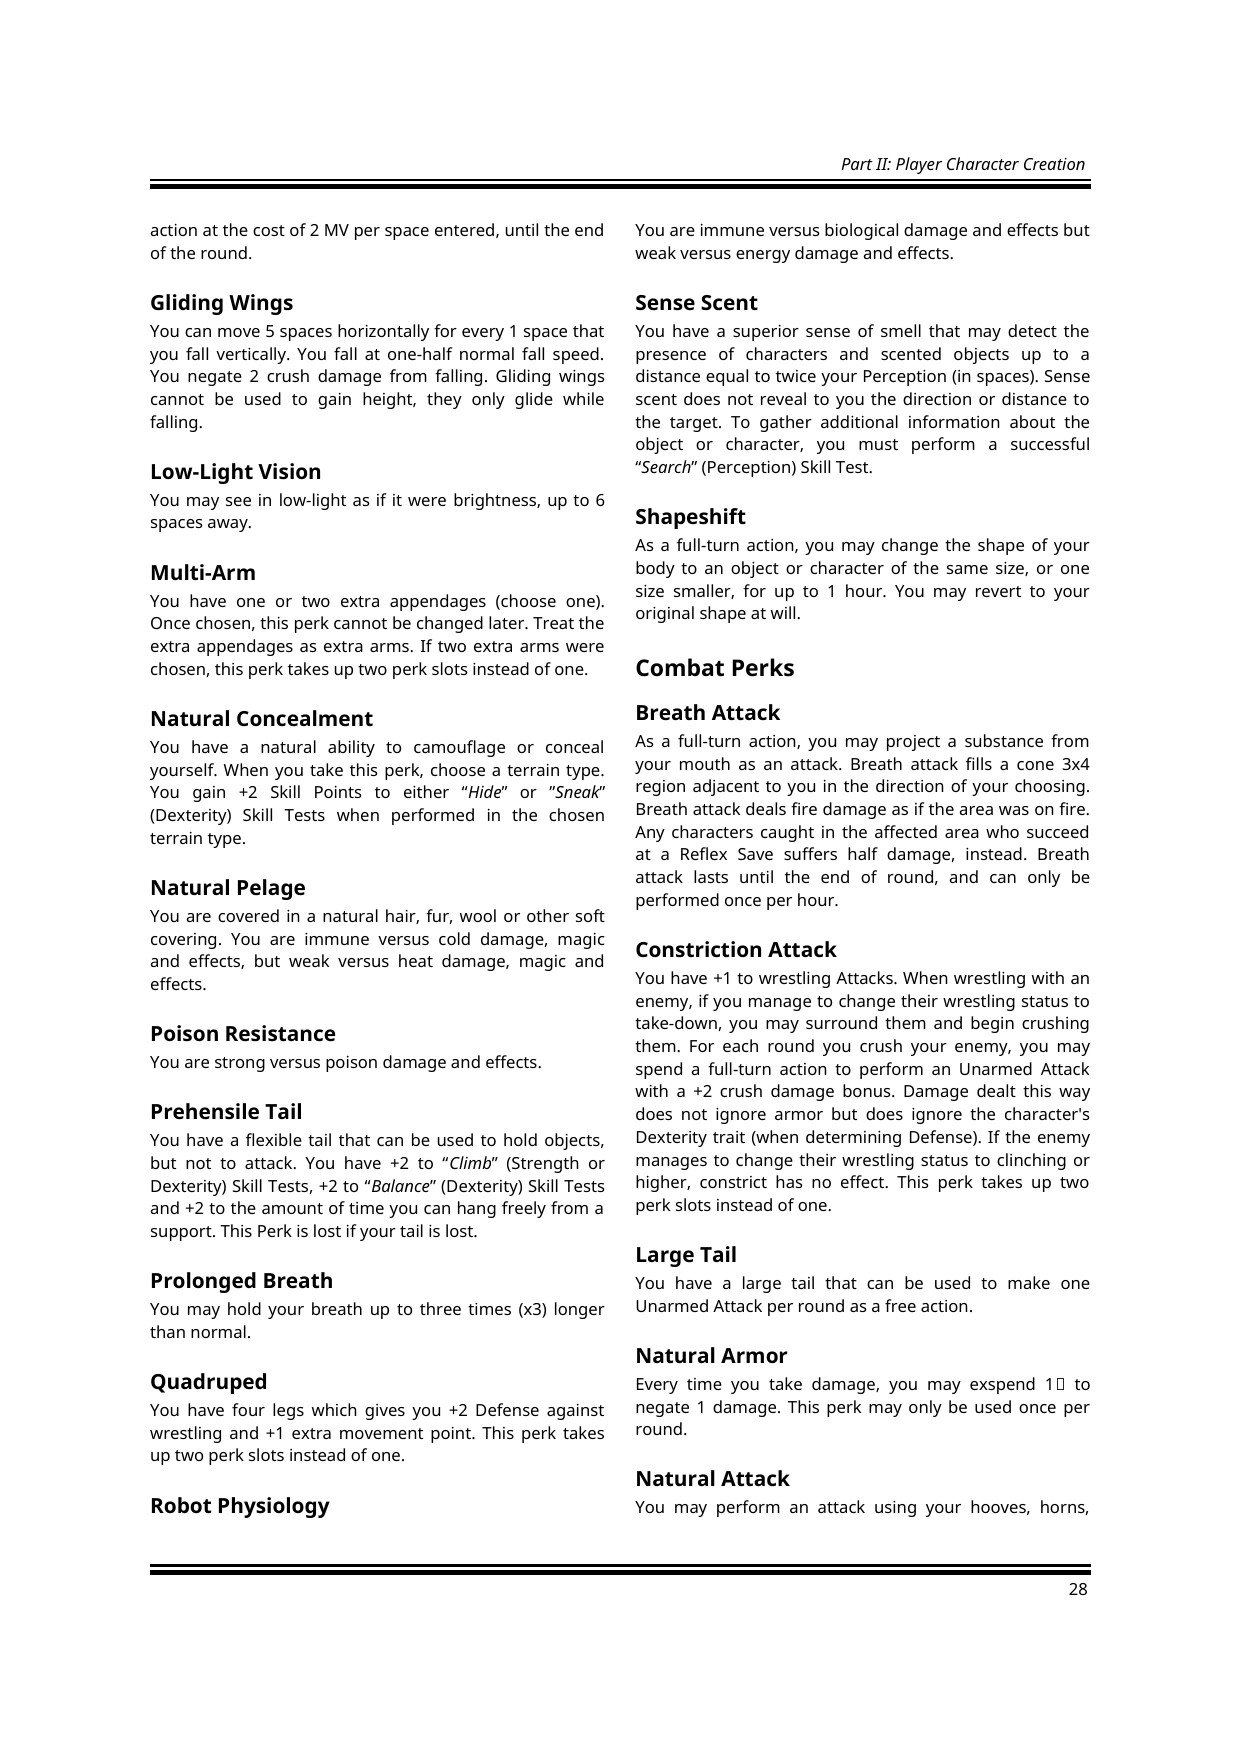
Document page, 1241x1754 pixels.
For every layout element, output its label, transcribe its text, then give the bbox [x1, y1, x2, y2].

text Prolonged Breath [150, 1266, 605, 1295]
text Robot Physiology [150, 1491, 605, 1519]
text Every time you take damage, you may exspend 1 to negate 1 damage. This perk may only be used once per round. [635, 1372, 1091, 1441]
text Shapeshift [635, 502, 1091, 531]
text action at the cost of 2 MV per space entered, until the end of the round. [150, 219, 605, 264]
text You have a natural ability to camouflage or conceal yourself. When you take this perk, choose a terrain type. You gain +2 Skill Points to either “Hide” or ”Sneak” (Dexterity) Skill Tests when performed in the chosen terrain type. [150, 736, 605, 849]
text Natural Attack [635, 1464, 1091, 1493]
text Natural Concealment [150, 704, 605, 732]
text Gliding Wings [150, 288, 605, 316]
text Natural Armor [635, 1341, 1091, 1369]
text You have one or two extra appendages (choose one). Once chosen, this perk cannot be changed later. Treat the extra appendages as extra arms. If two extra arms were chosen, this perk takes up two perk slots instead of one. [150, 589, 605, 680]
text You have +1 to wrestling Attacks. When wrestling with an enemy, if you manage to change their wrestling status to take-down, you may surround them and begin crushing them. For each round you crush your enemy, you may spend a full-turn action to perform an Unarmed Attack with a +2 crush damage bonus. Damage dealt this way does not ignore armor but does ignore the character's Dexterity trait (when determining Defense). If the enemy manages to change their wrestling status to clinching or higher, constrict has no effect. This perk takes up two perk slots instead of one. [635, 966, 1091, 1216]
text Poison Resistance [150, 1019, 605, 1048]
text Large Tail [635, 1240, 1091, 1269]
text Prehensile Tail [150, 1097, 605, 1126]
text You may perform an attack using your hooves, horns, [635, 1496, 1091, 1519]
text Multi-Arm [150, 558, 605, 586]
subtitle Combat Perks [635, 652, 1091, 683]
text Quadruped [150, 1367, 605, 1396]
text Constriction Attack [635, 935, 1091, 963]
text Low-Light Vision [150, 457, 605, 485]
text You have a flexible tail that can be used to hold objects, but not to attack. You have +2 to “Climb” (Strength or Dexterity) Skill Tests, +2 to “Balance” (Dexterity) Skill Tests and +2 to the amount of time you can hang freely from a support. This Perk is lost if your tail is lost. [150, 1129, 605, 1242]
text You may hold your breath up to three times (x3) longer than normal. [150, 1298, 605, 1343]
text You can move 5 spaces horizontally for every 1 space that you fall vertically. You fall at one-half normal fall speed. You negate 2 crush damage from falling. Gliding wings cannot be used to gain height, they only glide while falling. [150, 319, 605, 433]
text As a full-turn action, you may change the shape of your body to an object or character of the same size, or one size smaller, for up to 1 hour. You may revert to your original shape at will. [635, 534, 1091, 625]
text You have a large tail that can be used to make one Unarmed Attack per round as a free action. [635, 1272, 1091, 1317]
text You are immune versus biological damage and effects but weak versus energy damage and effects. [635, 219, 1091, 264]
text As a full-turn action, you may project a substance from your mouth as an attack. Breath attack fills a cone 3x4 region adjacent to you in the direction of your choosing. Breath attack deals fire damage as if the area was on fire. Any characters caught in the affected area who succeed at a Reflex Save suffers half damage, instead. Breath attack lasts until the end of round, and can only be performed once per hour. [635, 729, 1091, 911]
text You may see in low-light as if it were brightness, up to 6 spaces away. [150, 488, 605, 534]
text Sense Scent [635, 288, 1091, 316]
text Natural Pelage [150, 873, 605, 901]
text You are strong versus poison damage and effects. [150, 1051, 605, 1073]
text You have four legs which gives you +2 Defense against wrestling and +1 extra movement point. This perk takes up two perk slots instead of one. [150, 1399, 605, 1467]
text You have a superior sense of smell that may detect the presence of characters and scented objects up to a distance equal to twice your Perception (in spaces). Sense scent does not reveal to you the direction or distance to the target. To gather additional information about the object or character, you must perform a successful “Search” (Perception) Skill Test. [635, 319, 1091, 478]
text You are covered in a natural hair, fur, wool or other soft covering. You are immune versus cold damage, magic and effects, but weak versus heat damage, magic and effects. [150, 904, 605, 995]
text Breath Attack [635, 698, 1091, 726]
